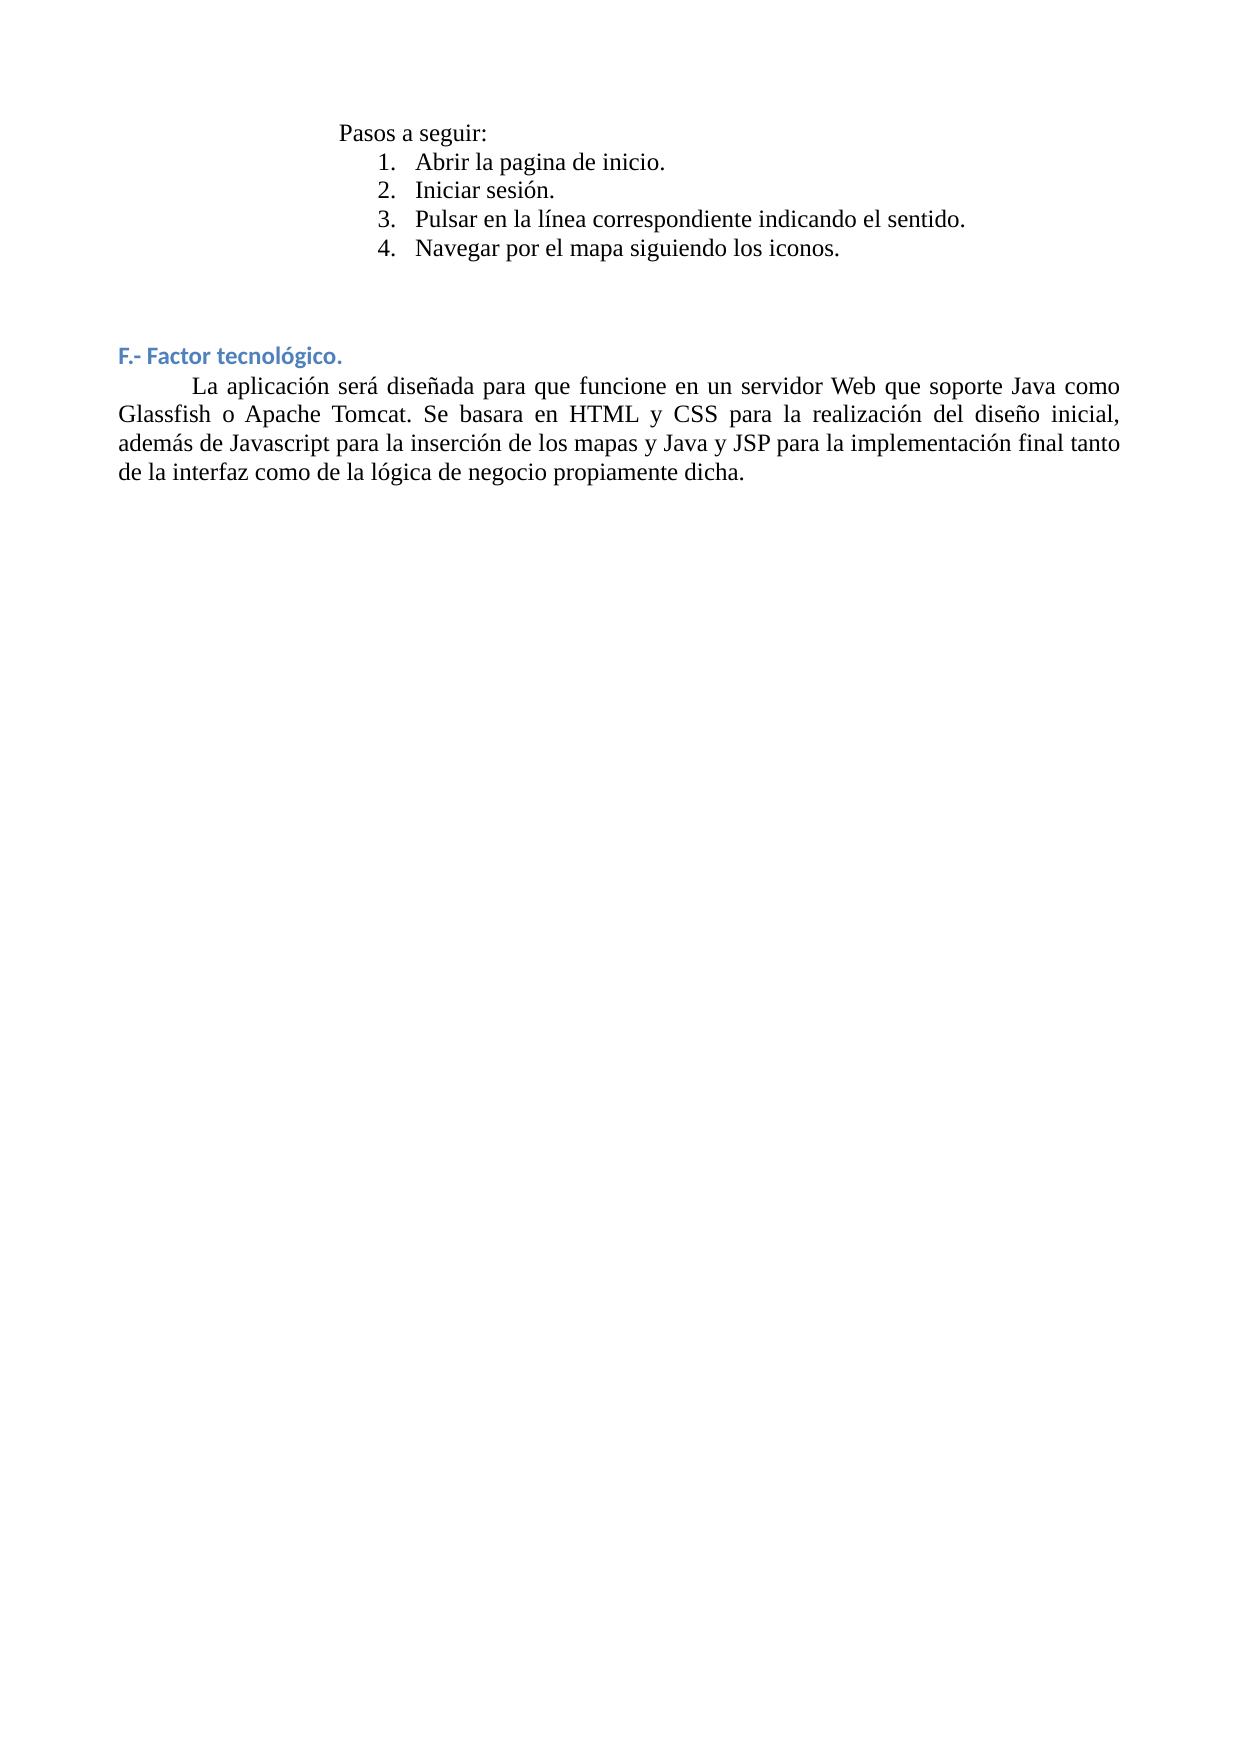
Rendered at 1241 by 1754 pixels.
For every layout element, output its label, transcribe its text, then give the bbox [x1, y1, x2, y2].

list Iniciar sesión. [377, 176, 1122, 204]
list Pulsar en la línea correspondiente indicando el sentido. [377, 204, 1122, 233]
text La aplicación será diseñada para que funcione en un servidor Web que soporte Java como Glassfish o Apache Tomcat. Se basara en HTML y CSS para la realización del diseño inicial, además de Javascript para la inserción de los mapas y Java y JSP para la implementación final tanto de la interfaz como de la lógica de negocio propiamente dicha. [118, 371, 1122, 486]
list Abrir la pagina de inicio. [377, 147, 1122, 176]
subtitle F.- Factor tecnológico. [118, 340, 1122, 371]
list Navegar por el mapa siguiendo los iconos. [377, 233, 1122, 262]
text Pasos a seguir: [118, 118, 1122, 147]
